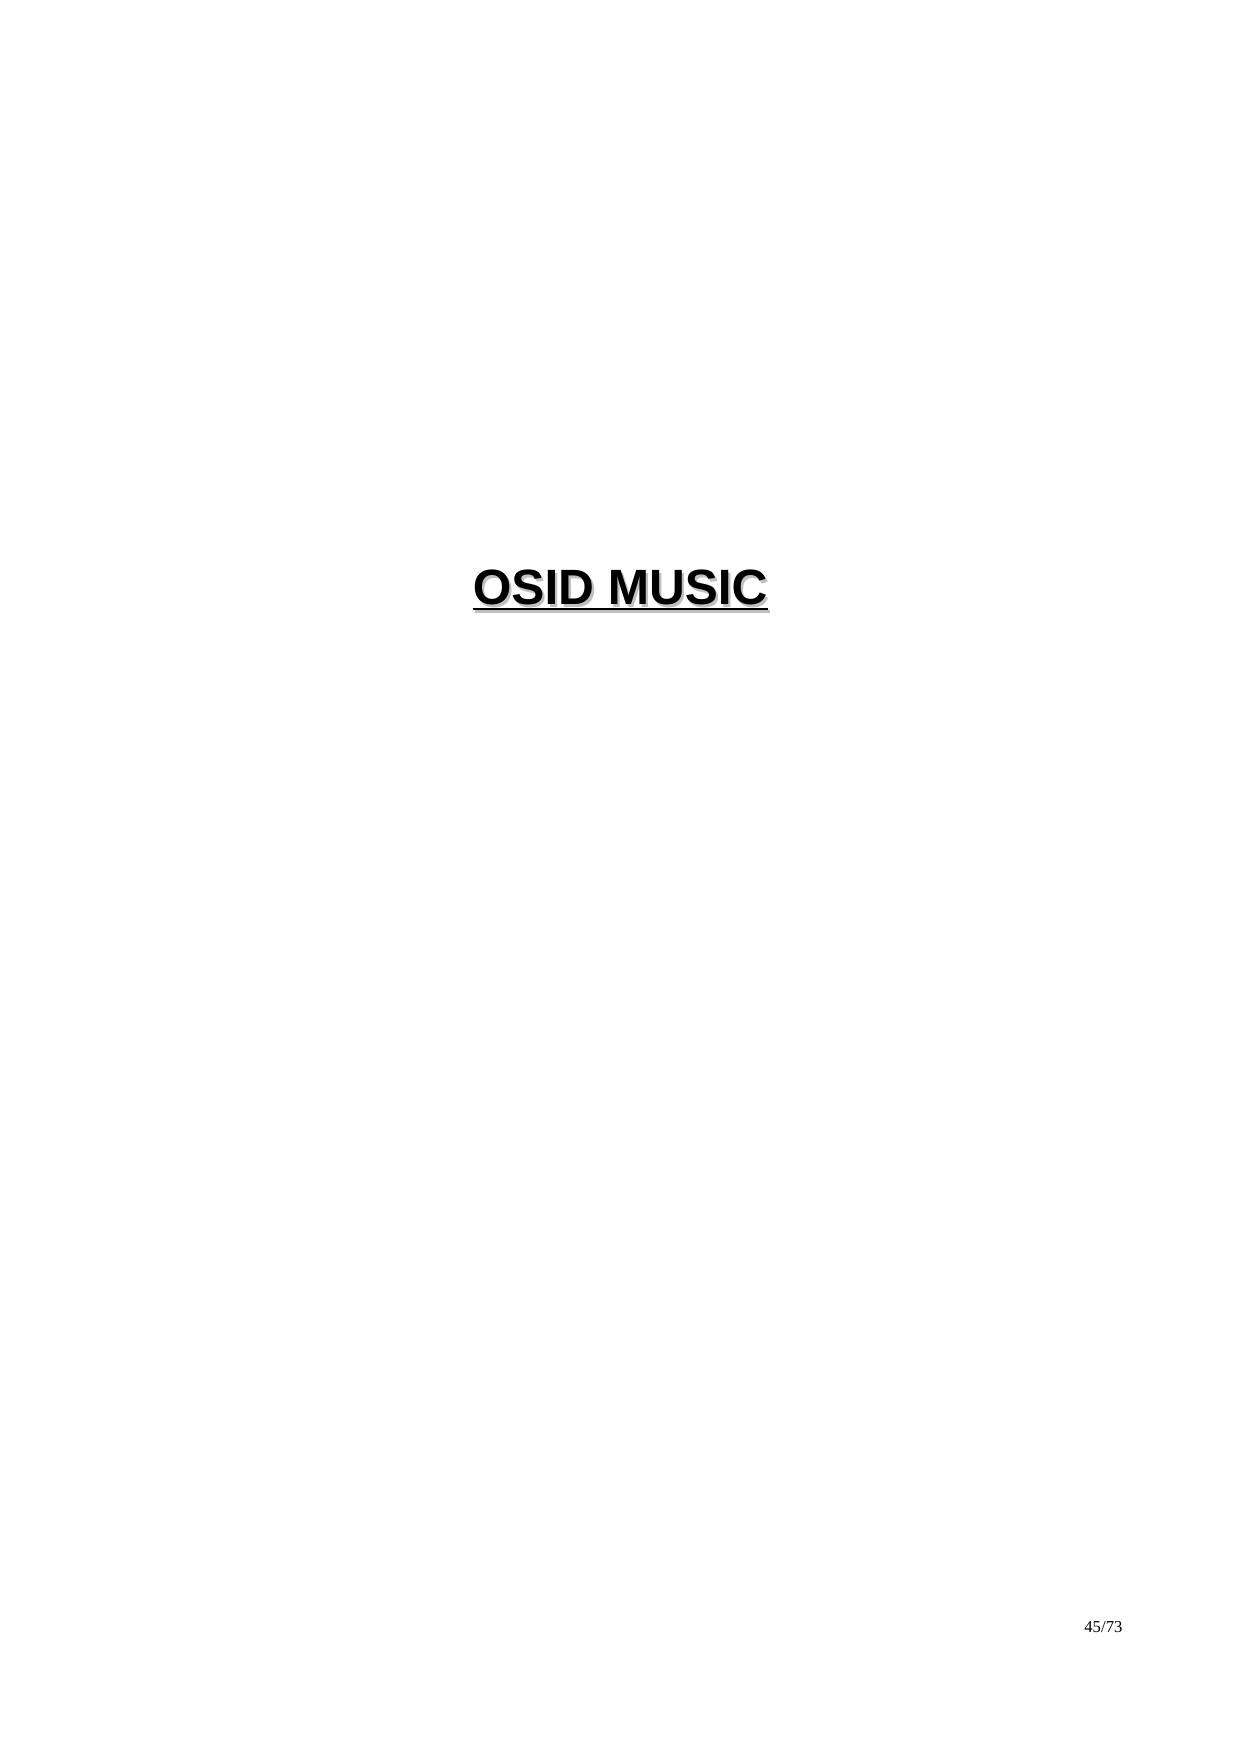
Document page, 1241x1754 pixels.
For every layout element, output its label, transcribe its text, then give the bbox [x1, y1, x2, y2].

subtitle OSID MUSIC [118, 558, 1122, 615]
